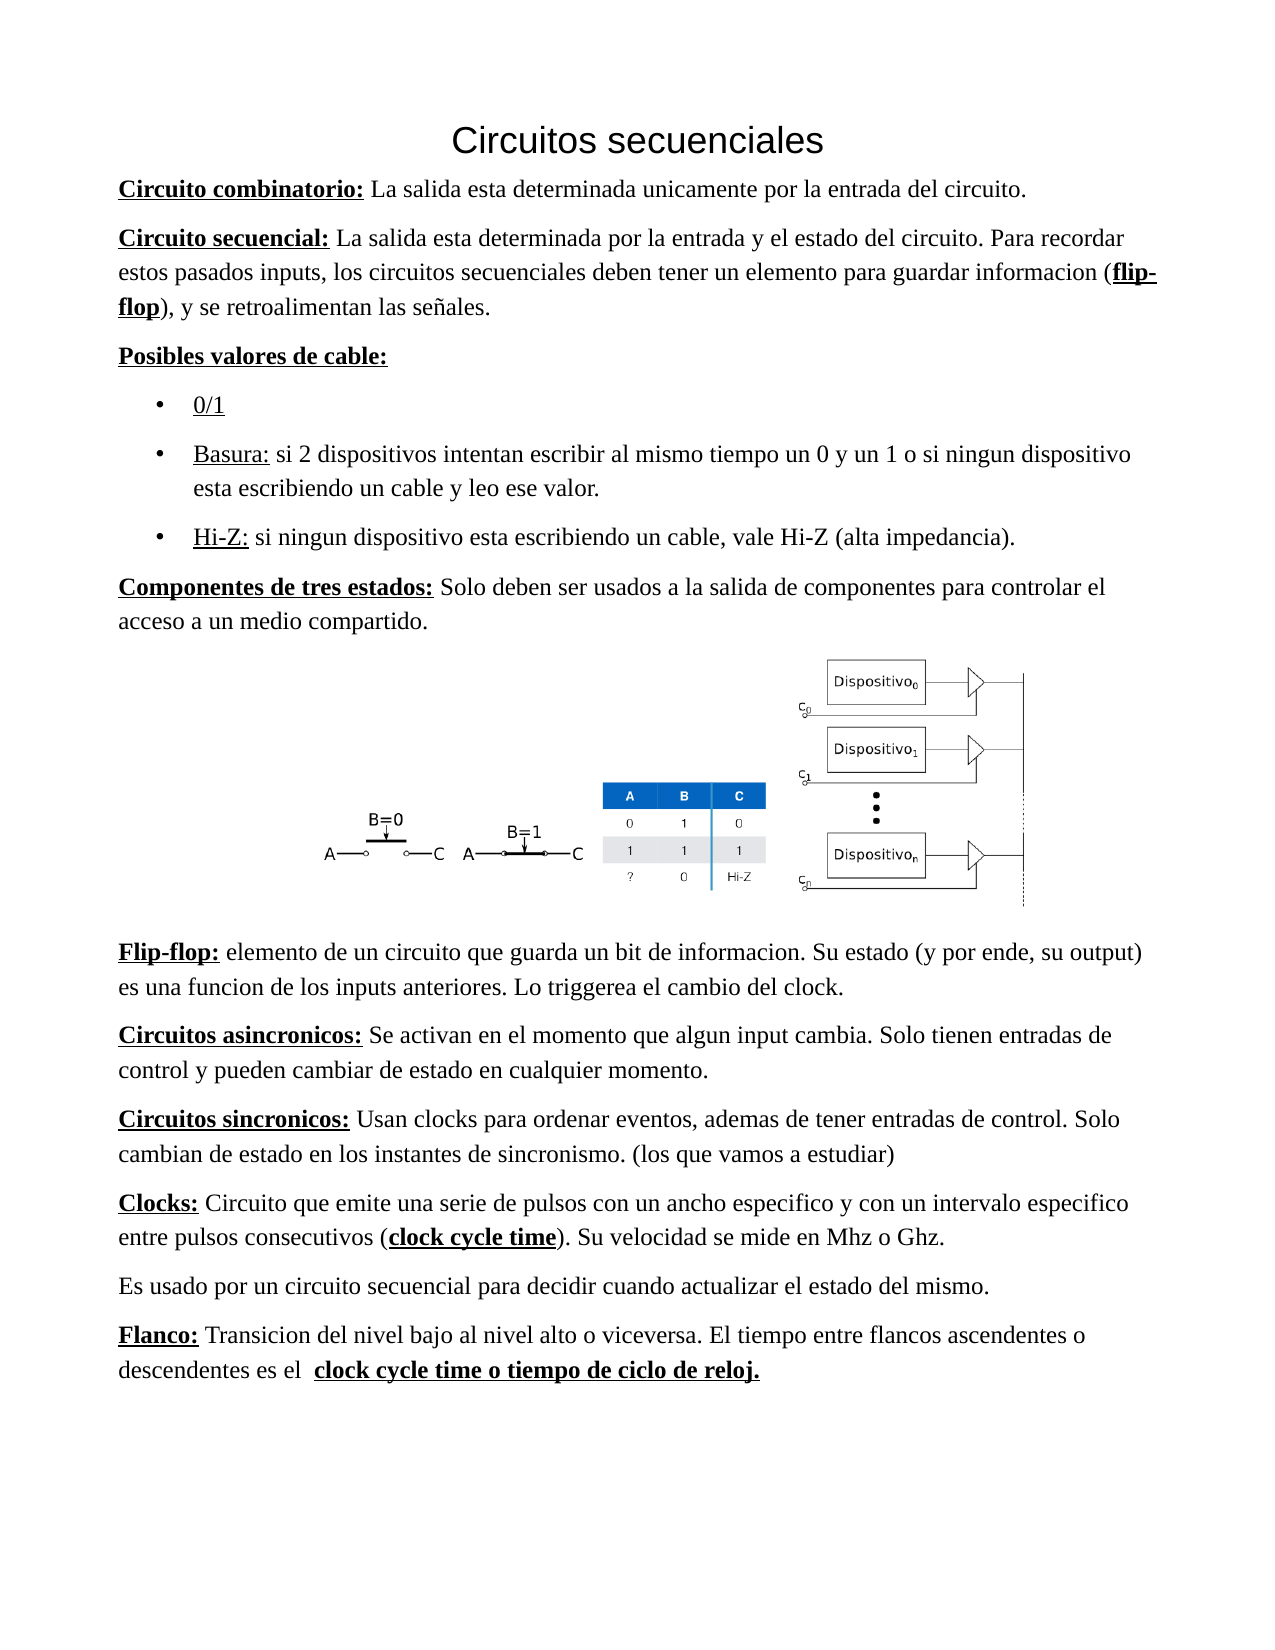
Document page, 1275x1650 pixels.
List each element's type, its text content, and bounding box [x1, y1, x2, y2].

picture [703, 770, 774, 912]
subtitle Circuitos secuenciales [118, 118, 1157, 161]
list 0/1 [156, 390, 1157, 419]
list Hi-Z: si ningun dispositivo esta escribiendo un cable, vale Hi-Z (alta impedancia). [156, 522, 1157, 551]
text Posibles valores de cable: [118, 341, 1157, 369]
text Clocks: Circuito que emite una serie de pulsos con un ancho especifico y con un intervalo especifico entre pulsos consecutivos (clock cycle time). Su velocidad se mide en Mhz o Ghz. [118, 1188, 1157, 1251]
text Flanco: Transicion del nivel bajo al nivel alto o viceversa. El tiempo entre flancos ascendentes o descendentes es el clock cycle time o tiempo de ciclo de reloj. [118, 1320, 1157, 1383]
text Circuito secuencial: La salida esta determinada por la entrada y el estado del circuito. Para recordar estos pasados inputs, los circuitos secuenciales deben tener un elemento para guardar informacion (flip-flop), y se retroalimentan las señales. [118, 223, 1157, 321]
text Componentes de tres estados: Solo deben ser usados a la salida de componentes para controlar el acceso a un medio compartido. [118, 572, 1157, 635]
text Circuitos asincronicos: Se activan en el momento que algun input cambia. Solo tienen entradas de control y pueden cambiar de estado en cualquier momento. [118, 1021, 1157, 1084]
list Basura: si 2 dispositivos intentan escribir al mismo tiempo un 0 y un 1 o si ningun dispositivo esta escribiendo un cable y leo ese valor. [156, 439, 1157, 502]
text Circuito combinatorio: La salida esta determinada unicamente por la entrada del circuito. [118, 174, 1157, 202]
picture [1033, 655, 1040, 912]
text Es usado por un circuito secuencial para decidir cuando actualizar el estado del mismo. [118, 1271, 1157, 1300]
text Flip-flop: elemento de un circuito que guarda un bit de informacion. Su estado (y por ende, su output) es una funcion de los inputs anteriores. Lo triggerea el cambio del clock. [118, 937, 1157, 1000]
text Circuitos sincronicos: Usan clocks para ordenar eventos, ademas de tener entradas de control. Solo cambian de estado en los instantes de sincronismo. (los que vamos a estudiar) [118, 1104, 1157, 1167]
